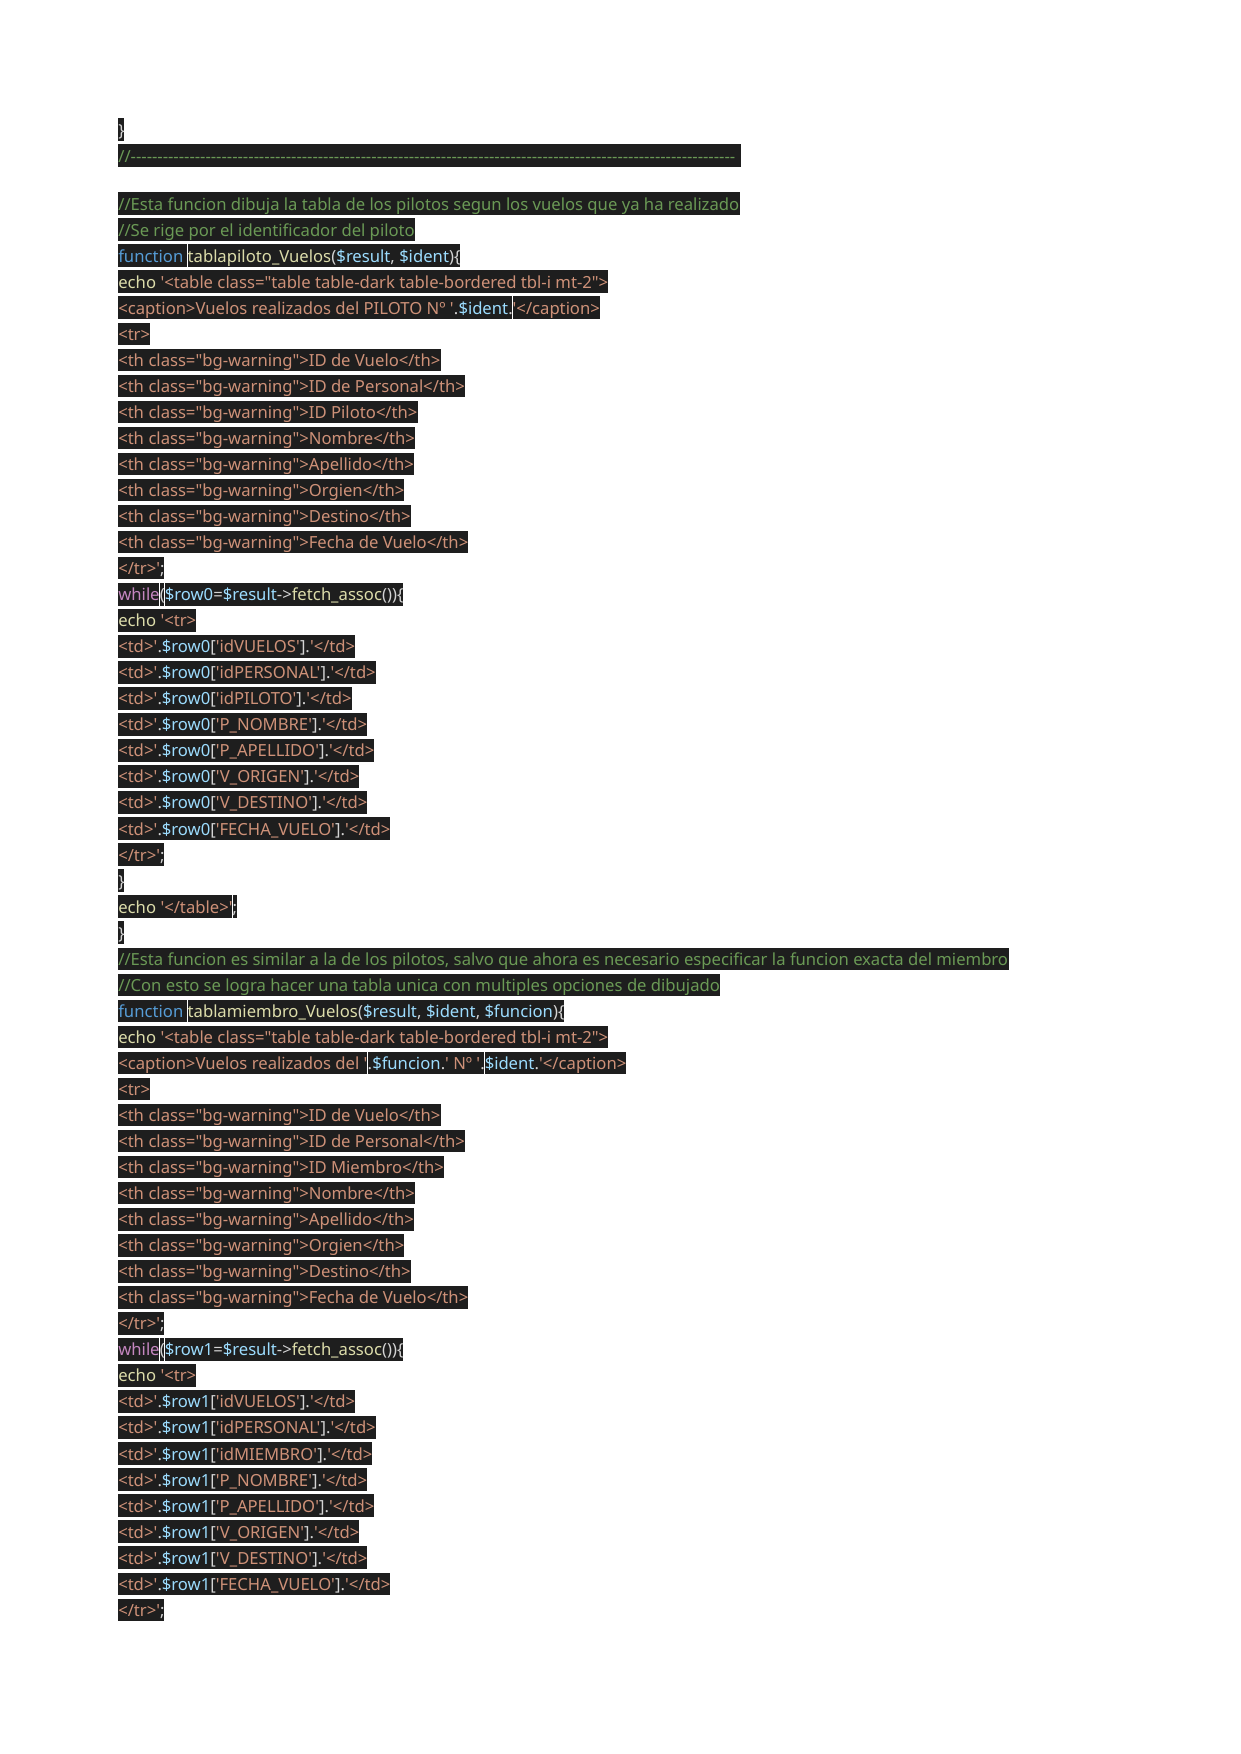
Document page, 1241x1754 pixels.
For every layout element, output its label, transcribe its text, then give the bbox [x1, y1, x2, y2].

text <th class="bg-warning">Apellido</th> [118, 1208, 1122, 1231]
text </tr>'; [118, 557, 1122, 579]
text <td>'.$row1['idMIEMBRO'].'</td> [118, 1442, 1122, 1465]
text <th class="bg-warning">Nombre</th> [118, 427, 1122, 449]
text </tr>'; [118, 1598, 1122, 1621]
text </tr>'; [118, 1312, 1122, 1335]
text <th class="bg-warning">Orgien</th> [118, 479, 1122, 501]
text <th class="bg-warning">ID Piloto</th> [118, 401, 1122, 423]
text <td>'.$row1['P_APELLIDO'].'</td> [118, 1494, 1122, 1517]
text <th class="bg-warning">Fecha de Vuelo</th> [118, 531, 1122, 553]
text <th class="bg-warning">ID Miembro</th> [118, 1156, 1122, 1178]
text <td>'.$row0['idPERSONAL'].'</td> [118, 661, 1122, 684]
text <td>'.$row0['FECHA_VUELO'].'</td> [118, 817, 1122, 840]
text //----------------------------------------------------------------------------------------------------------------- [118, 144, 1122, 167]
text <td>'.$row0['V_DESTINO'].'</td> [118, 791, 1122, 814]
text <th class="bg-warning">ID de Vuelo</th> [118, 348, 1122, 371]
text <tr> [118, 322, 1122, 345]
text <td>'.$row0['V_ORIGEN'].'</td> [118, 765, 1122, 788]
text echo '<table class="table table-dark table-bordered tbl-i mt-2"> [118, 270, 1122, 293]
text <td>'.$row1['P_NOMBRE'].'</td> [118, 1468, 1122, 1491]
text <th class="bg-warning">Nombre</th> [118, 1182, 1122, 1204]
text <th class="bg-warning">Fecha de Vuelo</th> [118, 1286, 1122, 1309]
text echo '</table>'; [118, 895, 1122, 918]
text <td>'.$row0['idVUELOS'].'</td> [118, 635, 1122, 658]
text echo '<table class="table table-dark table-bordered tbl-i mt-2"> [118, 1026, 1122, 1048]
text <td>'.$row0['idPILOTO'].'</td> [118, 687, 1122, 710]
text <th class="bg-warning">Destino</th> [118, 1260, 1122, 1283]
text <caption>Vuelos realizados del '.$funcion.' Nº '.$ident.'</caption> [118, 1052, 1122, 1074]
text function tablapiloto_Vuelos($result, $ident){ [118, 244, 1122, 267]
text while($row1=$result->fetch_assoc()){ [118, 1338, 1122, 1361]
text <th class="bg-warning">ID de Personal</th> [118, 374, 1122, 397]
text //Con esto se logra hacer una tabla unica con multiples opciones de dibujado [118, 973, 1122, 996]
text <td>'.$row0['P_APELLIDO'].'</td> [118, 739, 1122, 762]
text <th class="bg-warning">ID de Vuelo</th> [118, 1104, 1122, 1126]
text <td>'.$row0['P_NOMBRE'].'</td> [118, 713, 1122, 736]
text <th class="bg-warning">Destino</th> [118, 505, 1122, 527]
text echo '<tr> [118, 609, 1122, 632]
text while($row0=$result->fetch_assoc()){ [118, 583, 1122, 606]
text } [118, 118, 1122, 141]
text <tr> [118, 1078, 1122, 1100]
text //Esta funcion es similar a la de los pilotos, salvo que ahora es necesario especificar la funcion exacta del miembro [118, 947, 1122, 970]
text echo '<tr> [118, 1364, 1122, 1387]
text <td>'.$row1['V_ORIGEN'].'</td> [118, 1520, 1122, 1543]
text //Se rige por el identificador del piloto [118, 218, 1122, 241]
text //Esta funcion dibuja la tabla de los pilotos segun los vuelos que ya ha realizado [118, 192, 1122, 215]
text function tablamiembro_Vuelos($result, $ident, $funcion){ [118, 999, 1122, 1022]
text <th class="bg-warning">Apellido</th> [118, 453, 1122, 475]
text <th class="bg-warning">ID de Personal</th> [118, 1130, 1122, 1152]
text <td>'.$row1['V_DESTINO'].'</td> [118, 1546, 1122, 1569]
text </tr>'; [118, 843, 1122, 866]
text <td>'.$row1['FECHA_VUELO'].'</td> [118, 1572, 1122, 1595]
text } [118, 869, 1122, 892]
text <caption>Vuelos realizados del PILOTO Nº '.$ident.'</caption> [118, 296, 1122, 319]
text <td>'.$row1['idPERSONAL'].'</td> [118, 1416, 1122, 1439]
text <td>'.$row1['idVUELOS'].'</td> [118, 1390, 1122, 1413]
text } [118, 921, 1122, 944]
text <th class="bg-warning">Orgien</th> [118, 1234, 1122, 1257]
